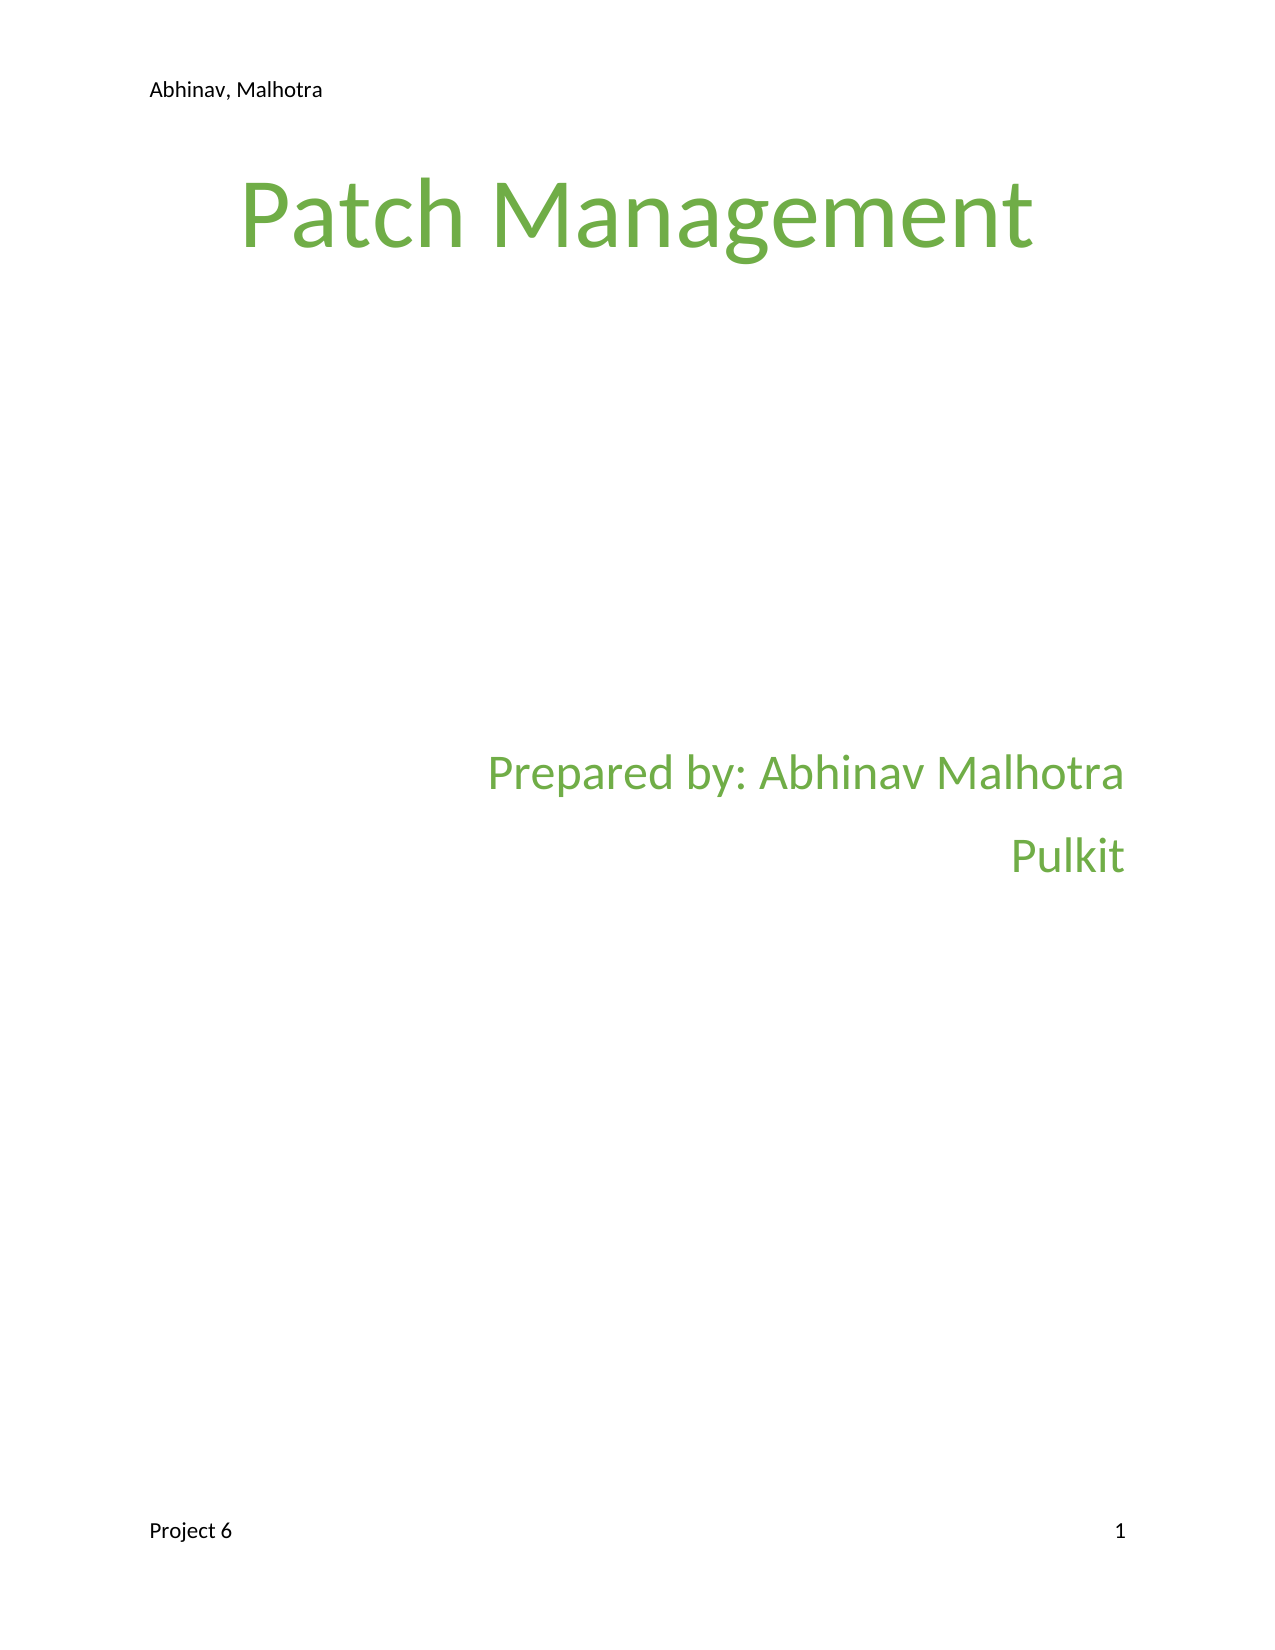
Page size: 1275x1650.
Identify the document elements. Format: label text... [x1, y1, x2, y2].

text Prepared by: Abhinav Malhotra [150, 741, 1125, 802]
text Pulkit [150, 824, 1125, 885]
text Patch Management [150, 150, 1125, 272]
